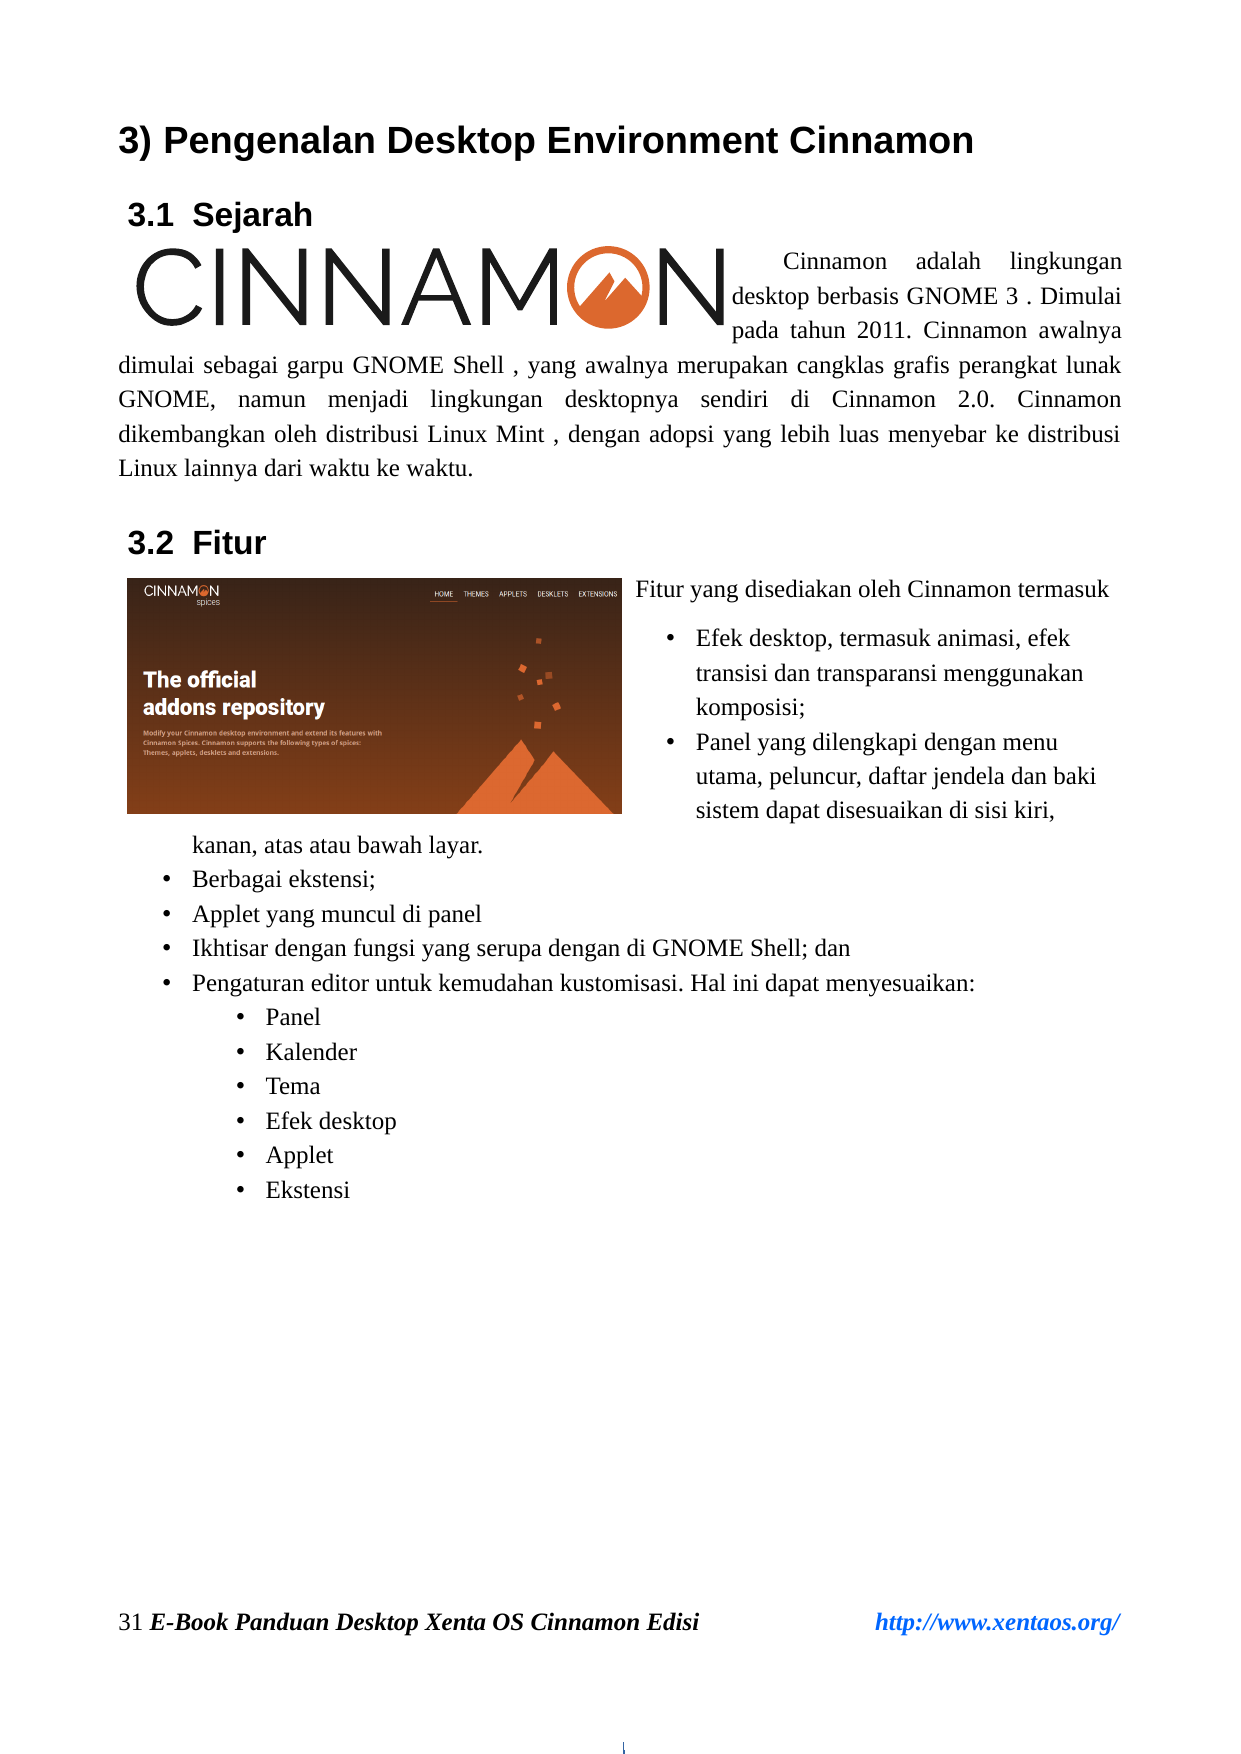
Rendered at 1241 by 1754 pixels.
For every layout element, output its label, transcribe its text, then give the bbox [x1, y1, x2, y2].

list Efek desktop [236, 1106, 1122, 1135]
list Pengaturan editor untuk kemudahan kustomisasi. Hal ini dapat menyesuaikan: [162, 968, 1122, 997]
subtitle Sejarah [118, 195, 1122, 234]
list Ekstensi [236, 1175, 1122, 1204]
list Kalender [236, 1037, 1122, 1066]
text Cinnamon adalah lingkungan desktop berbasis GNOME 3 . Dimulai pada tahun 2011. Cinnamon awalnya dimulai sebagai garpu GNOME Shell , yang awalnya merupakan cangklas grafis perangkat lunak GNOME, namun menjadi lingkungan desktopnya sendiri di Cinnamon 2.0. Cinnamon dikembangkan oleh distribusi Linux Mint , dengan adopsi yang lebih luas menyebar ke distribusi Linux lainnya dari waktu ke waktu. [118, 246, 1122, 482]
text Fitur yang disediakan oleh Cinnamon termasuk [118, 574, 1122, 603]
list Panel [236, 1002, 1122, 1031]
list Efek desktop, termasuk animasi, efek transisi dan transparansi menggunakan komposisi; [622, 623, 1122, 721]
subtitle Pengenalan Desktop Environment Cinnamon [118, 118, 1122, 162]
picture [127, 578, 622, 814]
list Applet yang muncul di panel [162, 899, 1122, 928]
subtitle Fitur [118, 523, 1122, 562]
list Applet [236, 1140, 1122, 1169]
list Tema [236, 1071, 1122, 1100]
list Ikhtisar dengan fungsi yang serupa dengan di GNOME Shell; dan [162, 933, 1122, 962]
list Panel yang dilengkapi dengan menu utama, peluncur, daftar jendela dan baki sistem dapat disesuaikan di sisi kiri, kanan, atas atau bawah layar. [162, 727, 1122, 859]
list Berbagai ekstensi; [162, 864, 1122, 893]
